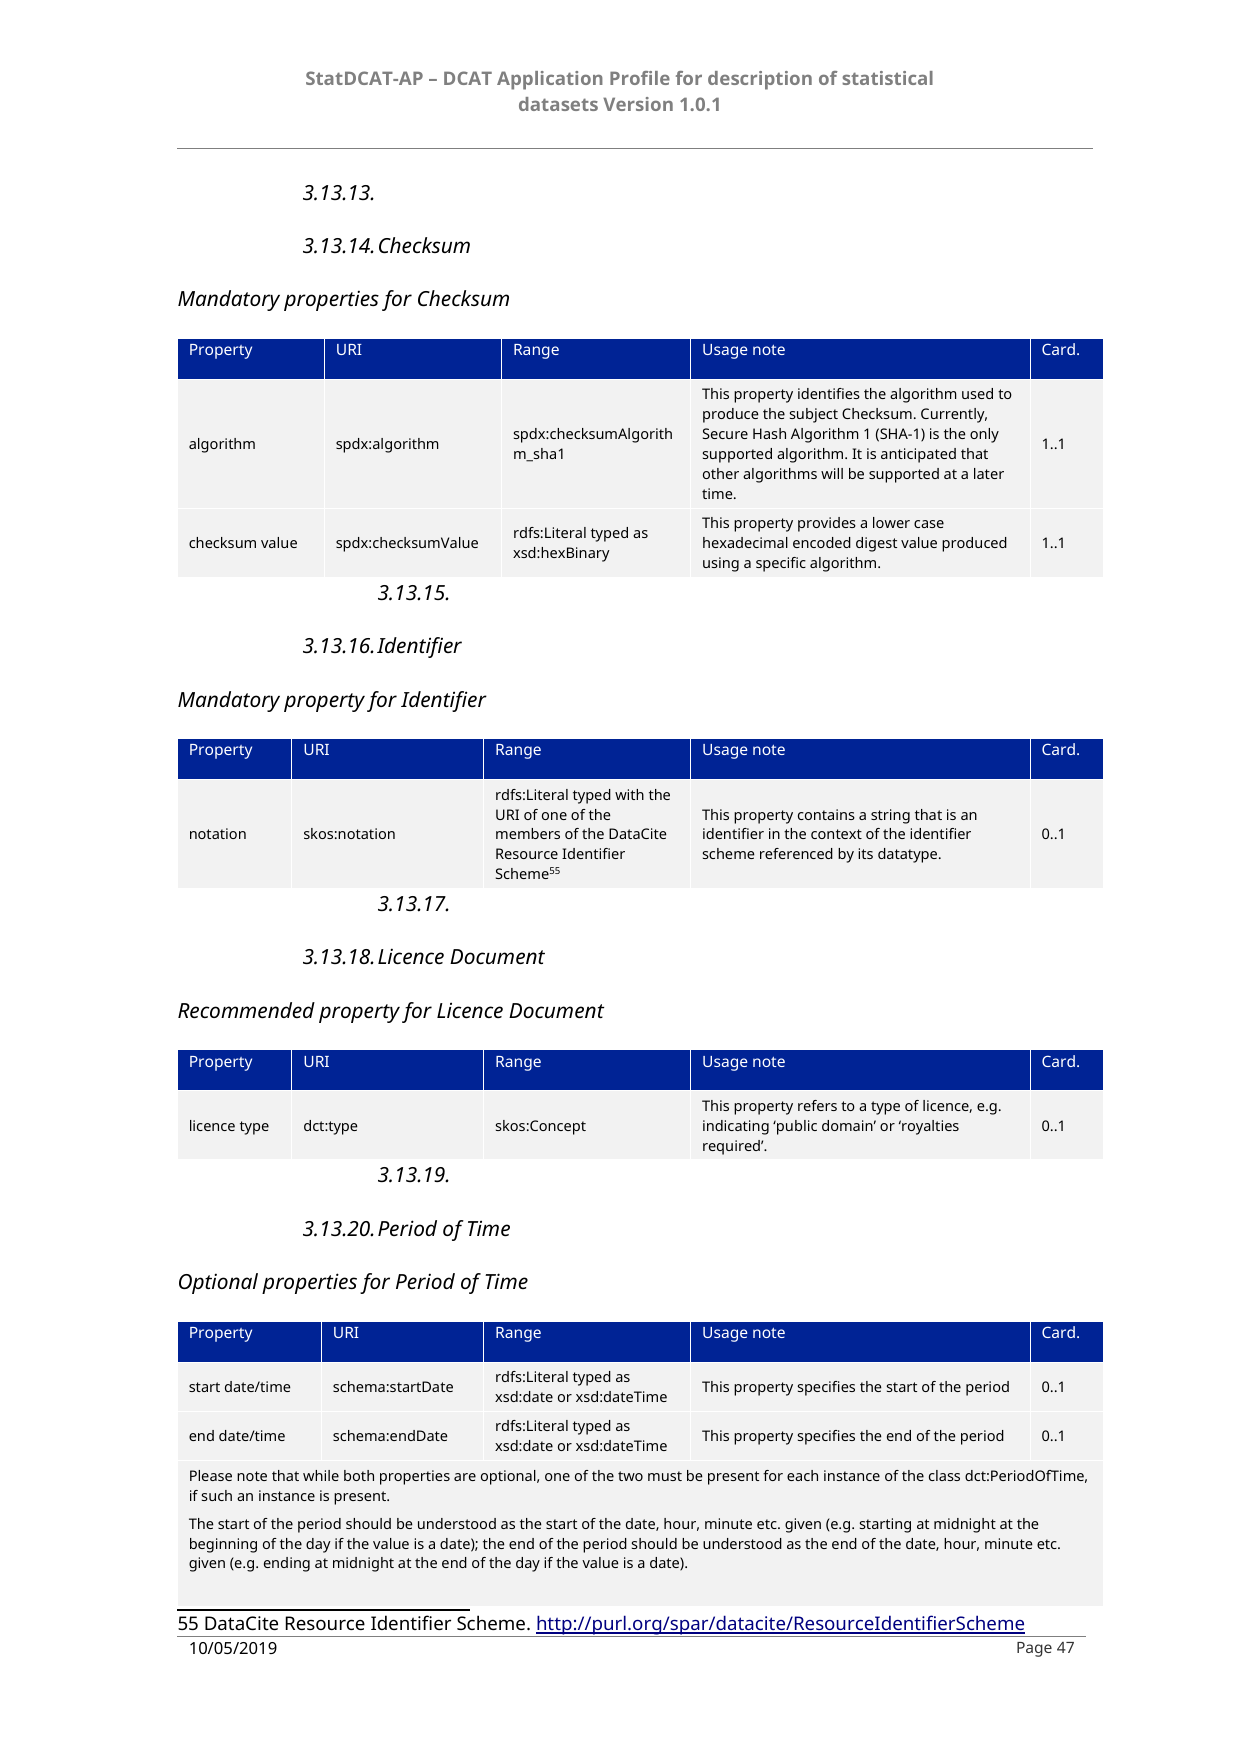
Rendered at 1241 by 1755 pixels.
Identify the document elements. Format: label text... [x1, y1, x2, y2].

table_cell dct:type [292, 1091, 483, 1159]
table_header Range [484, 739, 690, 779]
table_header URI [292, 739, 483, 779]
table_cell 0..1 [1031, 1363, 1103, 1411]
table_cell end date/time [178, 1412, 321, 1460]
table_header Card. [1031, 739, 1103, 779]
table_header Card. [1031, 1050, 1103, 1090]
table_header URI [325, 339, 501, 379]
text Optional properties for Period of Time [177, 1267, 1063, 1296]
table_cell skos:notation [292, 780, 483, 888]
subtitle Period of Time [302, 1214, 1063, 1242]
table_cell spdx:checksumAlgorithm_sha1 [502, 380, 690, 508]
table_cell notation [178, 780, 291, 888]
table_cell schema:endDate [322, 1412, 483, 1460]
table_cell This property specifies the end of the period [691, 1412, 1030, 1460]
subtitle Checksum [302, 231, 1063, 259]
table_header URI [292, 1050, 483, 1090]
table_header Range [484, 1050, 690, 1090]
table_header Property [178, 1322, 321, 1362]
text Recommended property for Licence Document [177, 996, 1063, 1024]
table_cell 0..1 [1031, 1412, 1103, 1460]
table_cell skos:Concept [484, 1091, 690, 1159]
table_cell rdfs:Literal typed as xsd:hexBinary [502, 509, 690, 577]
table_cell 0..1 [1031, 1091, 1103, 1159]
table_cell This property refers to a type of licence, e.g. indicating ‘public domain’ or ‘royalties required’. [691, 1091, 1030, 1159]
table_header Property [178, 739, 291, 779]
text Mandatory properties for Checksum [177, 284, 1063, 313]
table_cell This property contains a string that is an identifier in the context of the identifier scheme referenced by its datatype. [691, 780, 1030, 888]
table_cell rdfs:Literal typed as xsd:date or xsd:dateTime [484, 1412, 690, 1460]
table_header URI [322, 1322, 483, 1362]
table_cell Please note that while both properties are optional, one of the two must be present for each instance of the class dct:PeriodOfTime, if such an instance is present. The start of the period should be understood as the start of the date, hour, minute etc. given (e.g. starting at midnight at the beginning of the day if the value is a date); the end of the period should be understood as the end of the date, hour, minute etc. given (e.g. ending at midnight at the end of the day if the value is a date). [178, 1461, 1103, 1606]
table_cell spdx:algorithm [325, 380, 501, 508]
text Mandatory property for Identifier [177, 685, 1063, 713]
table_cell 0..1 [1031, 780, 1103, 888]
table_header Range [502, 339, 690, 379]
table_cell start date/time [178, 1363, 321, 1411]
table_cell algorithm [178, 380, 324, 508]
table_cell licence type [178, 1091, 291, 1159]
table_cell rdfs:Literal typed with the URI of one of the members of the DataCite Resource Identifier Scheme [484, 780, 690, 888]
table_header Property [178, 1050, 291, 1090]
table_cell schema:startDate [322, 1363, 483, 1411]
table_header Usage note [691, 339, 1030, 379]
table_header Card. [1031, 339, 1103, 379]
subtitle Identifier [302, 631, 1063, 660]
table_cell checksum value [178, 509, 324, 577]
table_cell This property provides a lower case hexadecimal encoded digest value produced using a specific algorithm. [691, 509, 1030, 577]
table_header Property [178, 339, 324, 379]
table_cell This property specifies the start of the period [691, 1363, 1030, 1411]
subtitle Licence Document [302, 942, 1063, 971]
table_header Usage note [691, 1050, 1030, 1090]
table_cell 1..1 [1031, 380, 1103, 508]
table_header Range [484, 1322, 690, 1362]
table_cell 1..1 [1031, 509, 1103, 577]
table_cell This property identifies the algorithm used to produce the subject Checksum. Currently, Secure Hash Algorithm 1 (SHA-1) is the only supported algorithm. It is anticipated that other algorithms will be supported at a later time. [691, 380, 1030, 508]
table_cell rdfs:Literal typed as xsd:date or xsd:dateTime [484, 1363, 690, 1411]
table_header Usage note [691, 1322, 1030, 1362]
table_cell spdx:checksumValue [325, 509, 501, 577]
table_header Card. [1031, 1322, 1103, 1362]
table_header Usage note [691, 739, 1030, 779]
